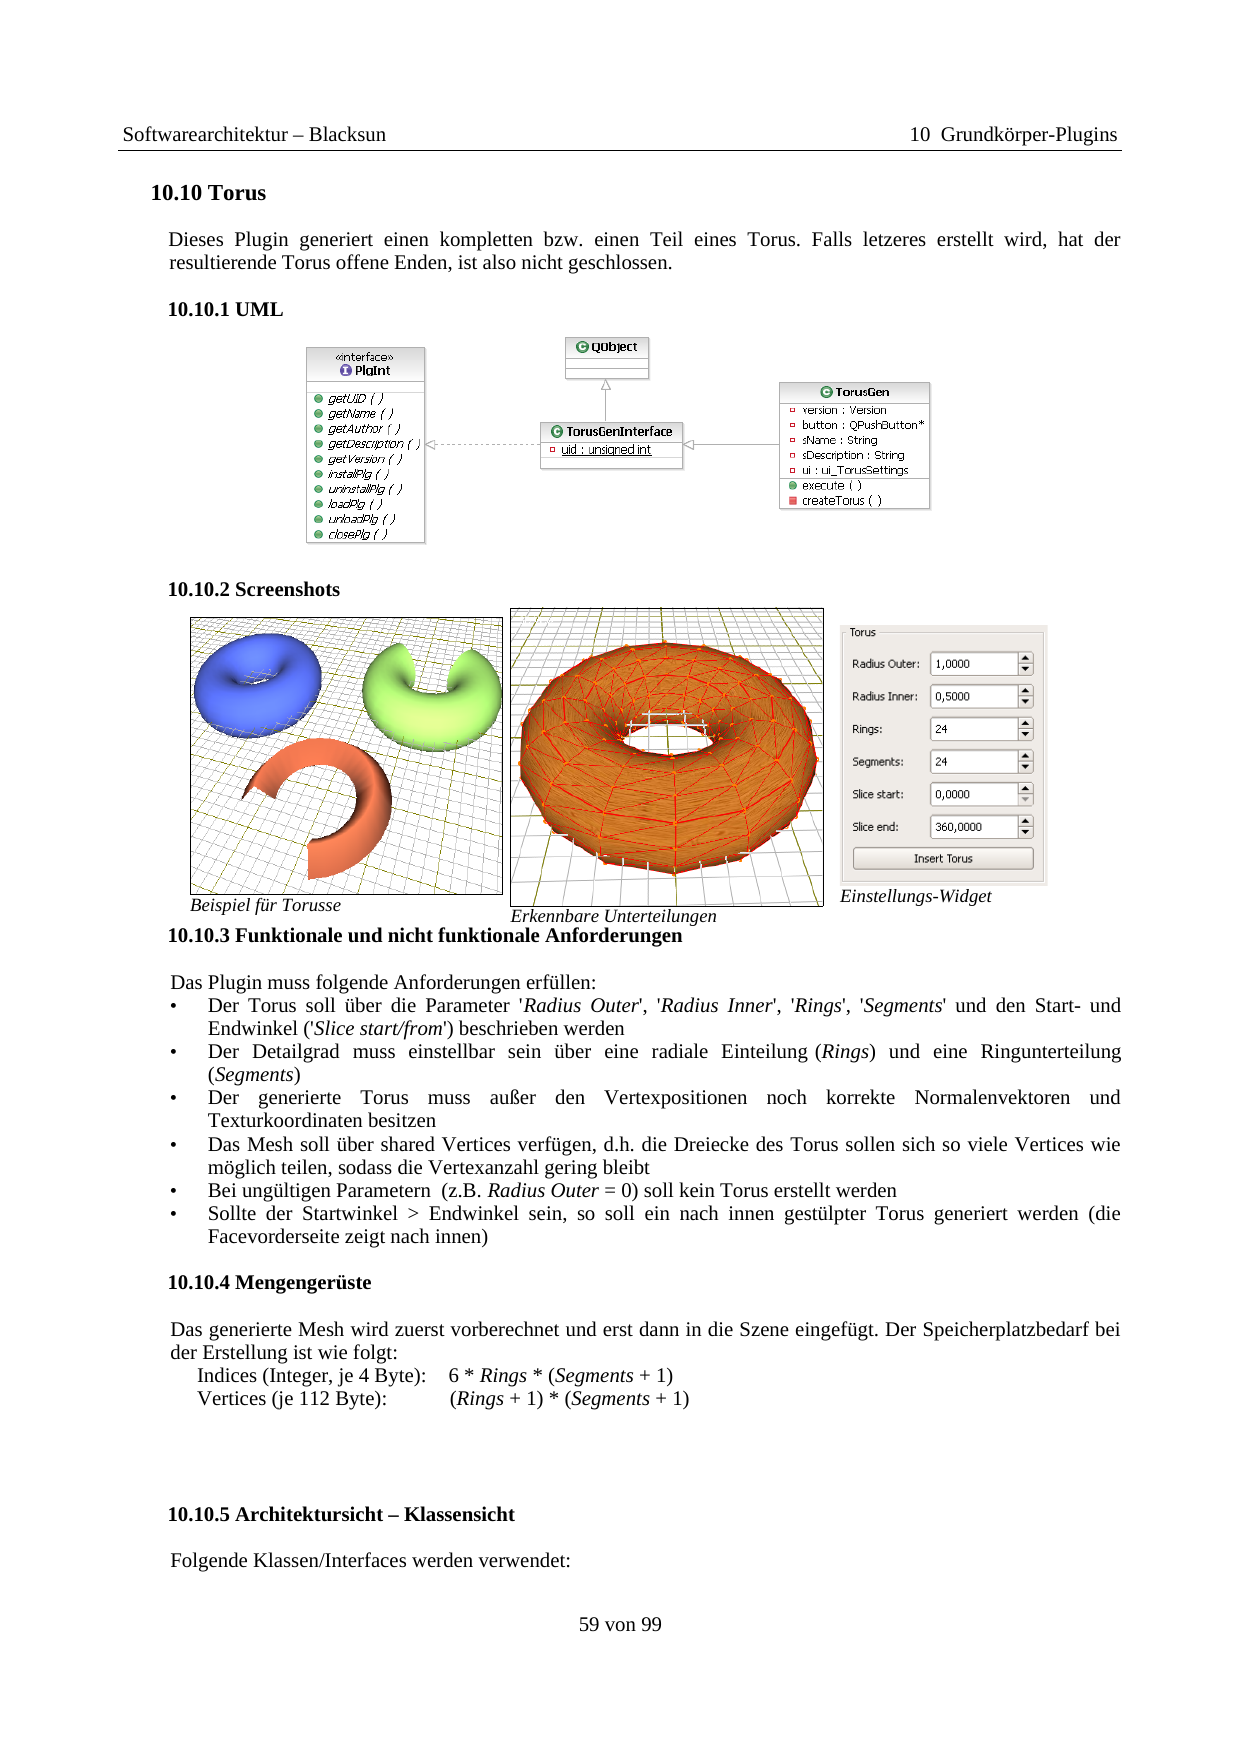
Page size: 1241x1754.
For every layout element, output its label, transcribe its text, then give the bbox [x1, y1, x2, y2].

text Einstellungs-Widget [840, 886, 1048, 906]
subtitle UML [162, 297, 1122, 321]
list Bei ungültigen Parametern (z.B. Radius Outer = 0) soll kein Torus erstellt werden [170, 1179, 1122, 1202]
picture [839, 625, 1048, 886]
text Dieses Plugin generiert einen kompletten bzw. einen Teil eines Torus. Falls letzeres erstellt wird, hat der resultierende Torus offene Enden, ist also nicht geschlossen. [168, 228, 1122, 274]
subtitle Funktionale und nicht funktionale Anforderungen [162, 924, 1122, 947]
subtitle Screenshots [162, 577, 1122, 607]
picture [191, 618, 502, 894]
text Indices (Integer, je 4 Byte): 6 * Rings * (Segments + 1) [170, 1364, 1122, 1387]
list Der generierte Torus muss außer den Vertexpositionen noch korrekte Normalenvektoren und Texturkoordinaten besitzen [170, 1086, 1122, 1132]
subtitle Mengengerüste [162, 1271, 1122, 1294]
text Das generierte Mesh wird zuerst vorberechnet und erst dann in die Szene eingefügt. Der Speicherplatzbedarf bei der Erstellung ist wie folgt: [170, 1317, 1122, 1364]
text Vertices (je 112 Byte): (Rings + 1) * (Segments + 1) [170, 1387, 1122, 1410]
text Beispiel für Torusse [190, 895, 502, 915]
list Sollte der Startwinkel > Endwinkel sein, so soll ein nach innen gestülpter Torus generiert werden (die Facevorderseite zeigt nach innen) [170, 1202, 1122, 1248]
subtitle Torus [145, 179, 1122, 205]
picture [511, 609, 823, 906]
list Der Torus soll über die Parameter 'Radius Outer', 'Radius Inner', 'Rings', 'Segments' und den Start- und Endwinkel ('Slice start/from') beschrieben werden [170, 994, 1122, 1040]
text Das Plugin muss folgende Anforderungen erfüllen: [170, 971, 1122, 994]
text Folgende Klassen/Interfaces werden verwendet: [170, 1549, 1122, 1572]
list Das Mesh soll über shared Vertices verfügen, d.h. die Dreiecke des Torus sollen sich so viele Vertices wie möglich teilen, sodass die Vertexanzahl gering bleibt [170, 1132, 1122, 1179]
subtitle Architektursicht – Klassensicht [162, 1502, 1122, 1526]
picture [296, 327, 944, 555]
list Erkennbare Unterteilungen [510, 907, 823, 927]
list Der Detailgrad muss einstellbar sein über eine radiale Einteilung (Rings) und eine Ringunterteilung (Segments) [170, 1040, 1122, 1086]
